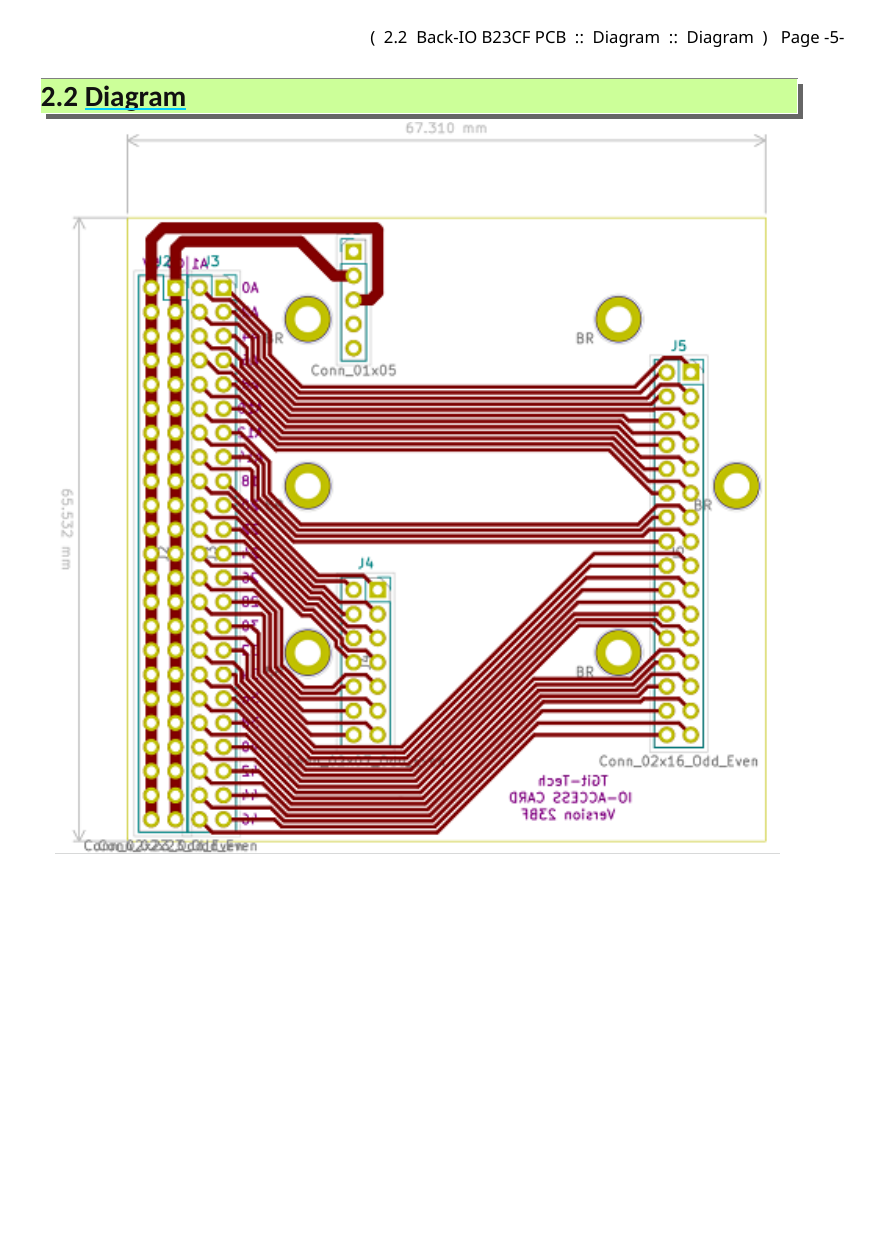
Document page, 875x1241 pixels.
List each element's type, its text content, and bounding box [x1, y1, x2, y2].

subtitle Diagram [41, 79, 797, 113]
